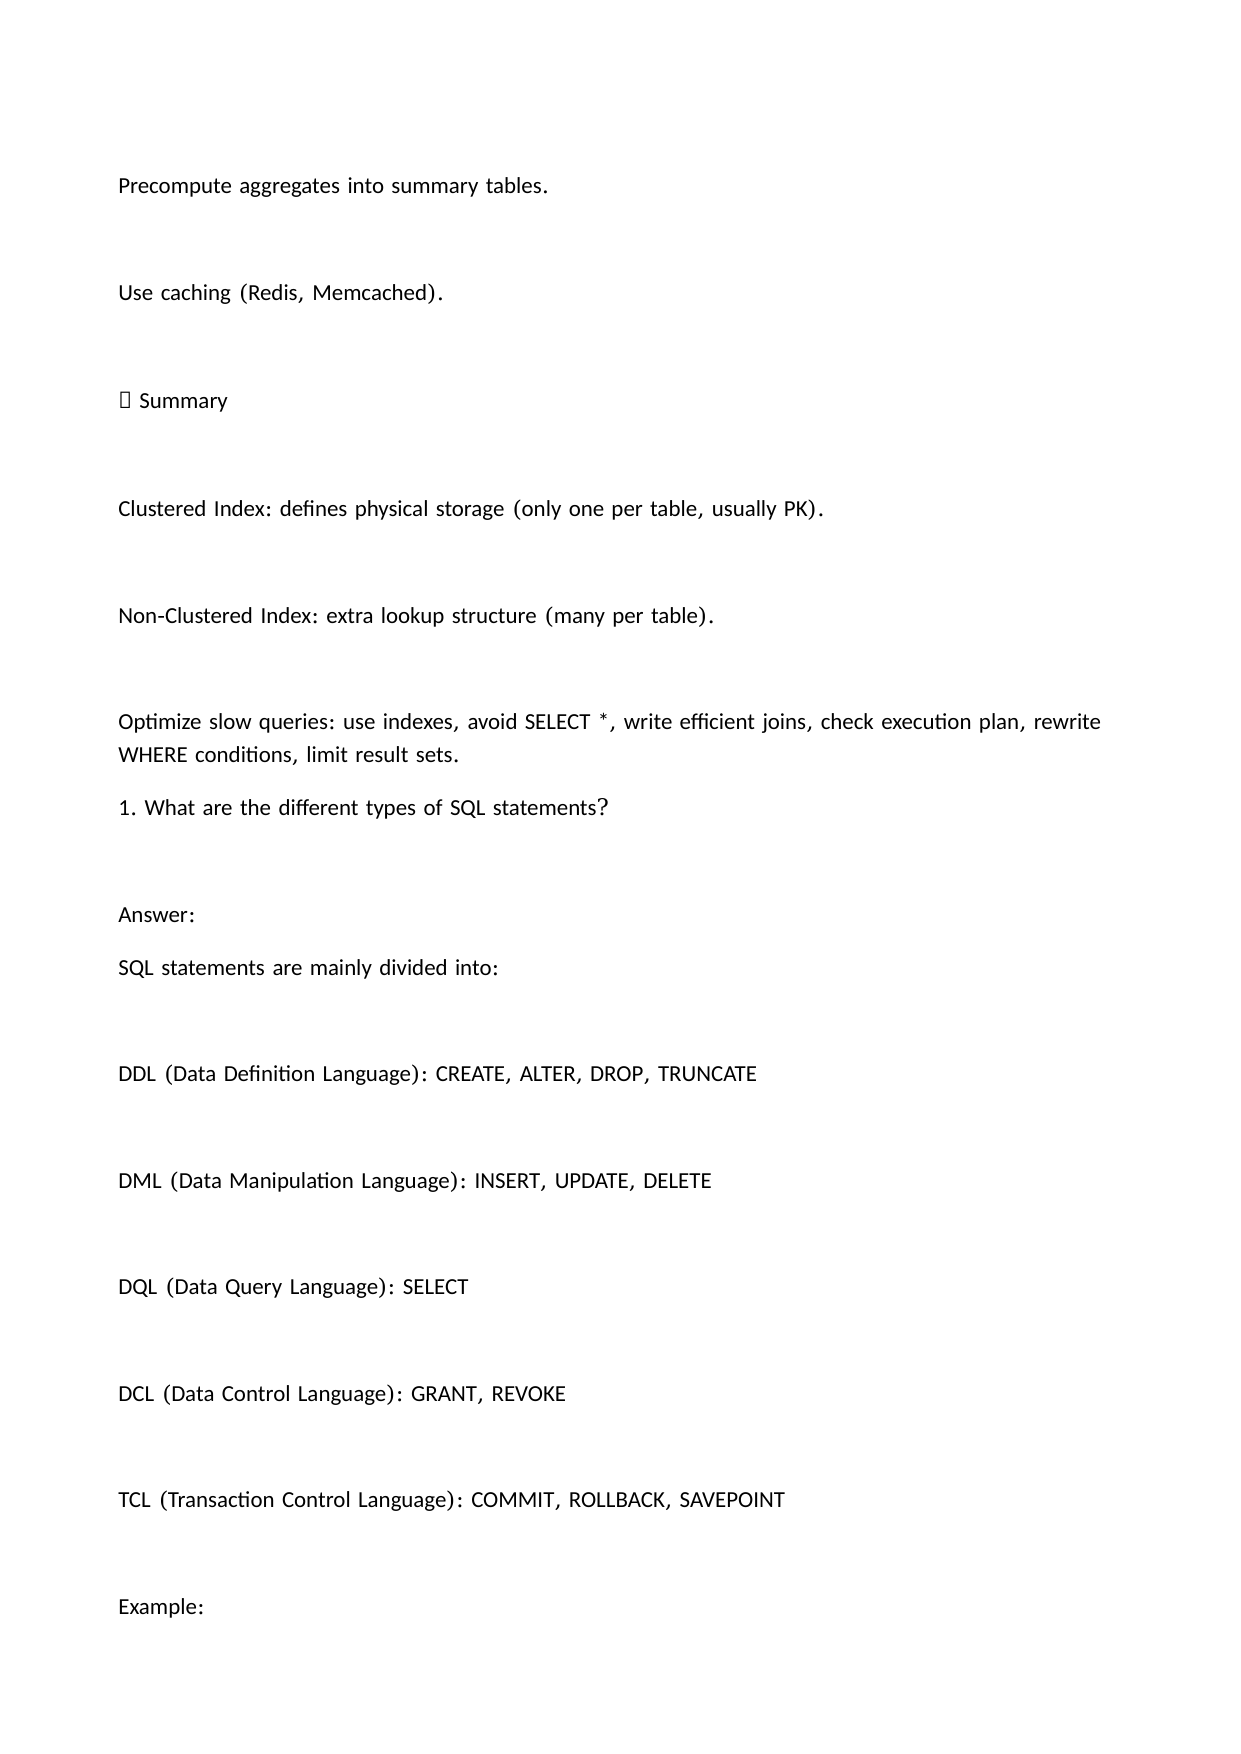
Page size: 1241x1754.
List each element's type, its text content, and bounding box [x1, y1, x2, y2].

text Precompute aggregates into summary tables. [118, 171, 1122, 199]
text Clustered Index: defines physical storage (only one per table, usually PK). [118, 494, 1122, 522]
text 1. What are the different types of SQL statements? [118, 793, 1122, 821]
text DQL (Data Query Language): SELECT [118, 1272, 1122, 1301]
text TCL (Transaction Control Language): COMMIT, ROLLBACK, SAVEPOINT [118, 1485, 1122, 1513]
text Example: [118, 1591, 1122, 1620]
text Use caching (Redis, Memcached). [118, 278, 1122, 306]
text SQL statements are mainly divided into: [118, 953, 1122, 981]
text DDL (Data Definition Language): CREATE, ALTER, DROP, TRUNCATE [118, 1059, 1122, 1088]
text Optimize slow queries: use indexes, avoid SELECT *, write efficient joins, check execution plan, rewrite WHERE conditions, limit result sets. [118, 707, 1122, 768]
text DML (Data Manipulation Language): INSERT, UPDATE, DELETE [118, 1166, 1122, 1194]
text ✅ Summary [118, 384, 1122, 415]
text Answer: [118, 899, 1122, 928]
text DCL (Data Control Language): GRANT, REVOKE [118, 1378, 1122, 1407]
text Non-Clustered Index: extra lookup structure (many per table). [118, 600, 1122, 629]
